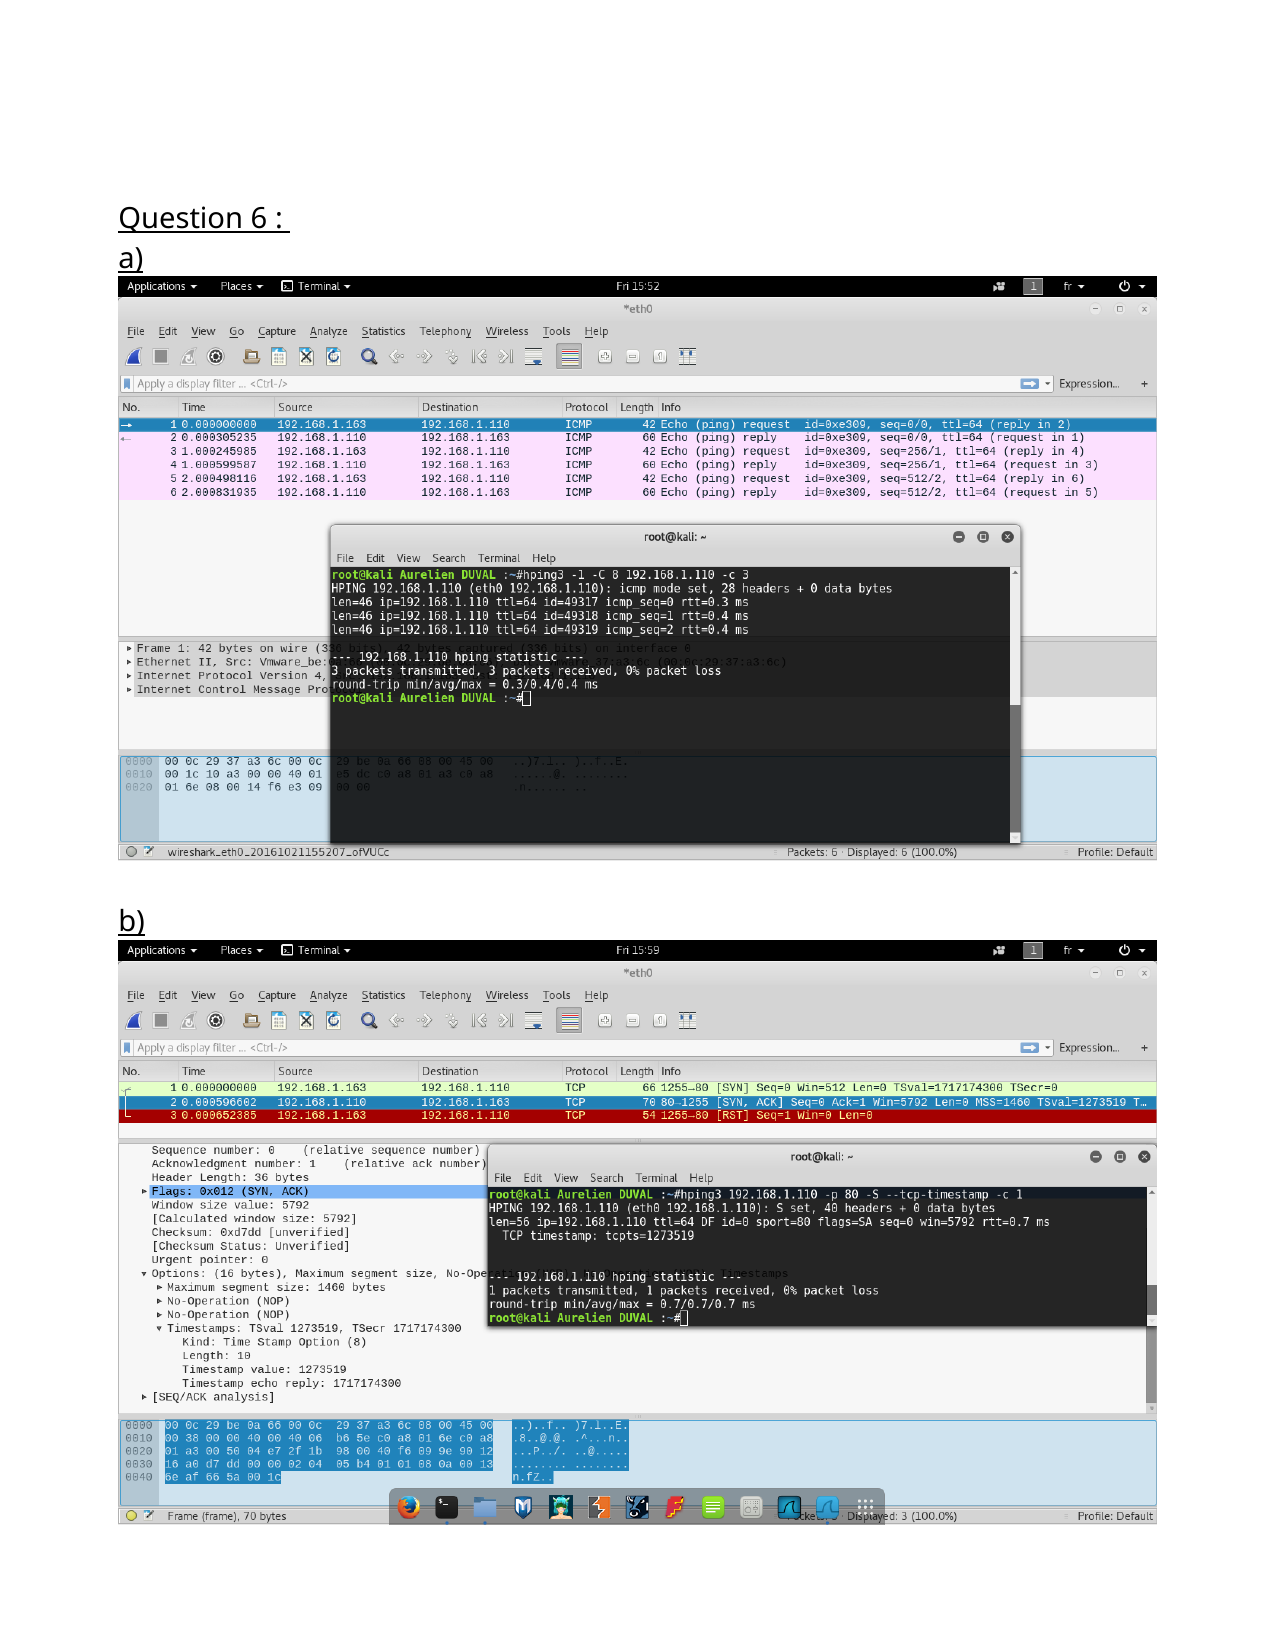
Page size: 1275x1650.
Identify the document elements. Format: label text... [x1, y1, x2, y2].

text a) [118, 237, 1157, 276]
text Question 6 : [118, 197, 1157, 237]
text b) [118, 901, 1157, 940]
picture [118, 276, 1157, 861]
picture [118, 940, 1157, 1525]
